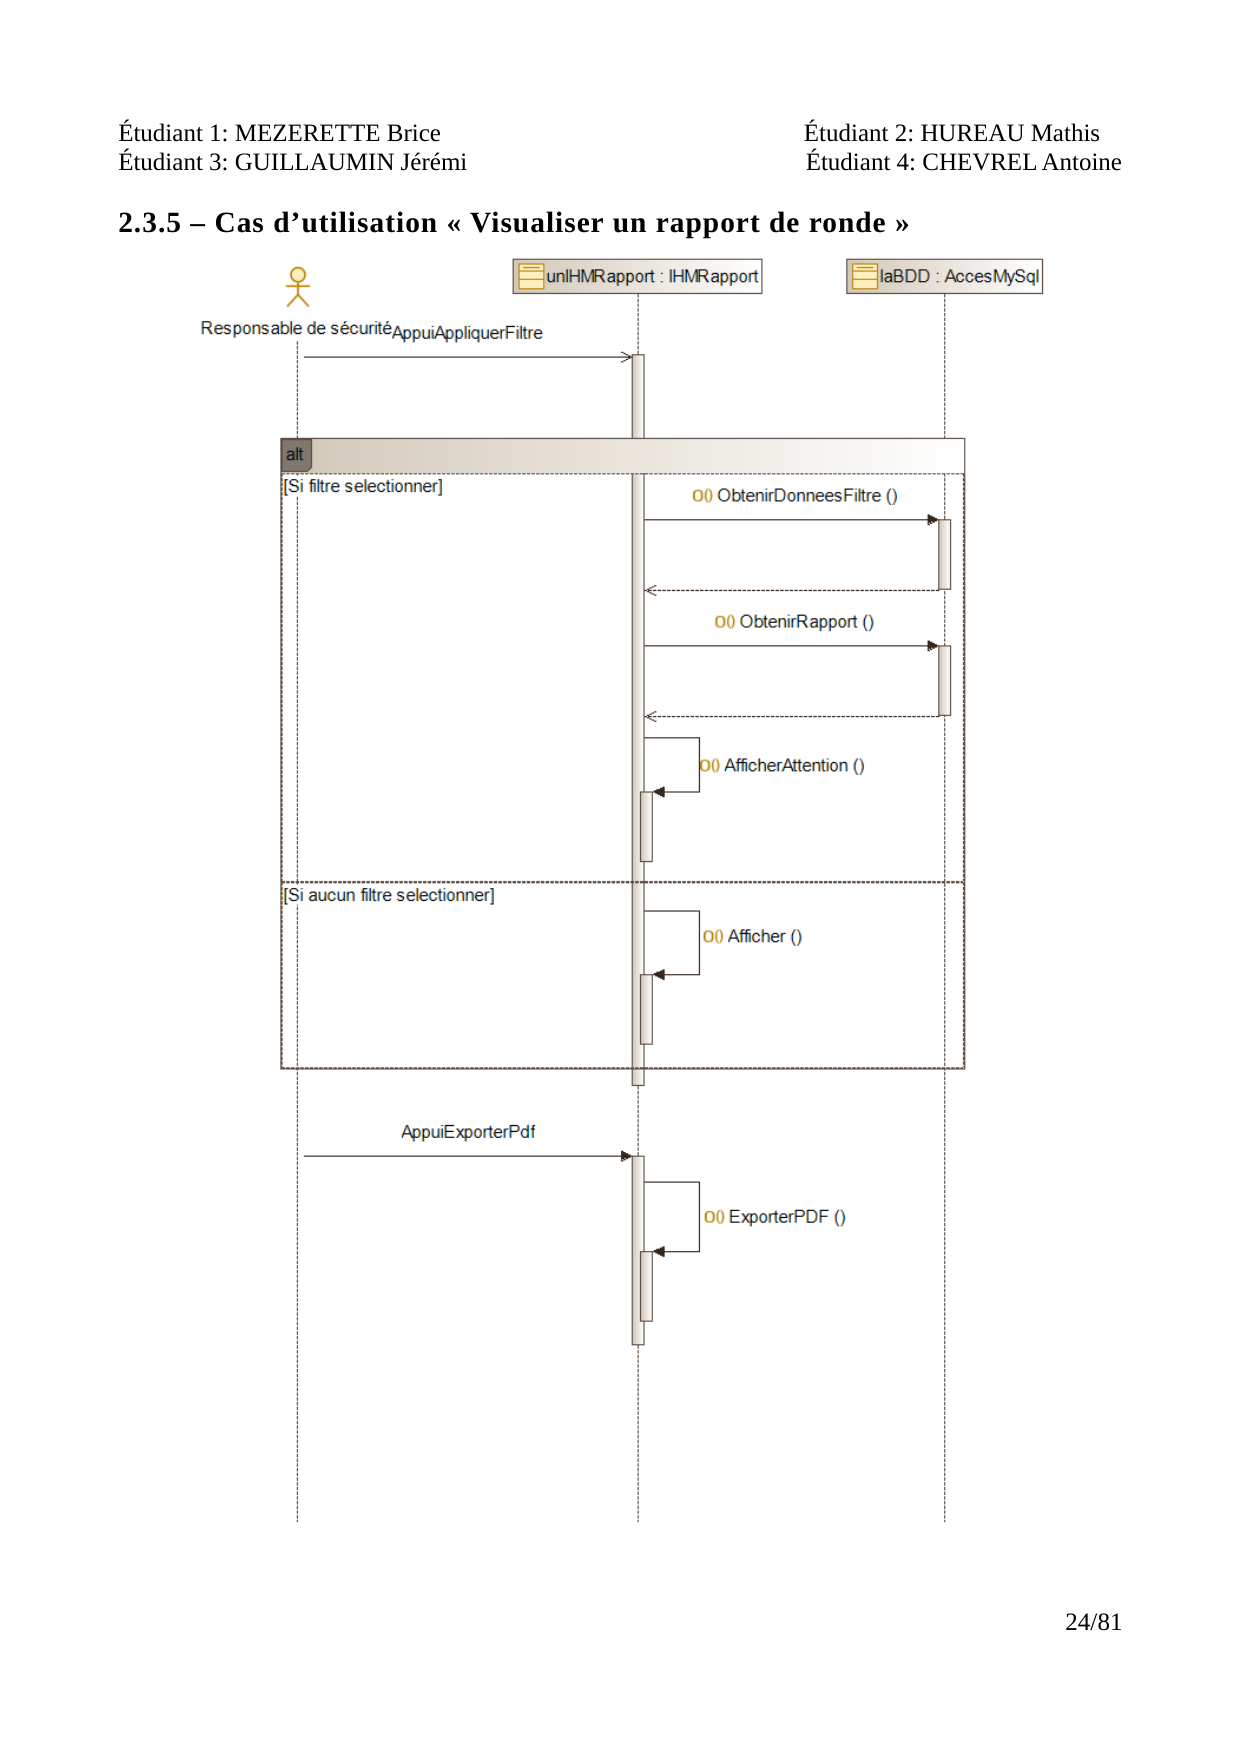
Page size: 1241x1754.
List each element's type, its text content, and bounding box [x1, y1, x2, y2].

subtitle 2.3.5 – Cas d’utilisation « Visualiser un rapport de ronde » [118, 205, 1122, 239]
picture [179, 247, 1055, 1534]
